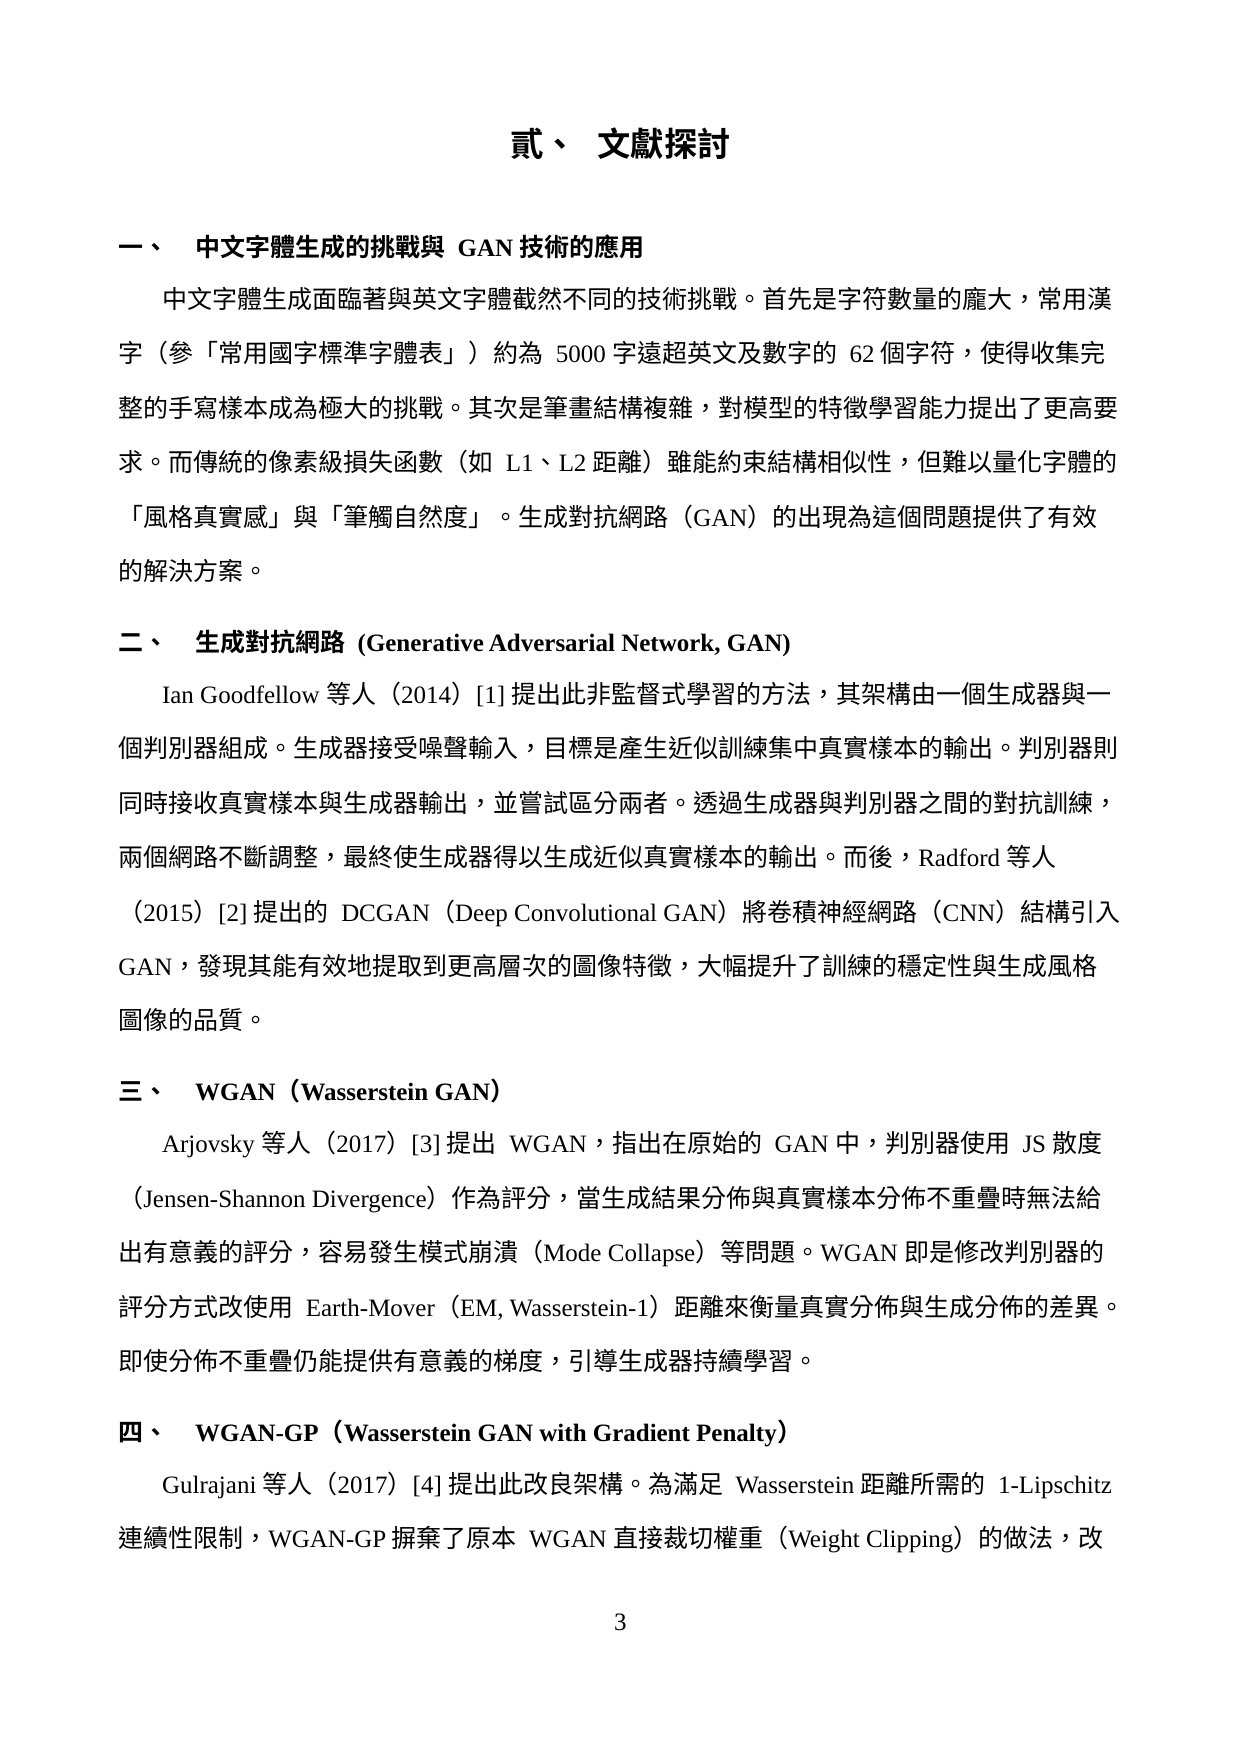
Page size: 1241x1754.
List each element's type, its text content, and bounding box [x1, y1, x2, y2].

text Ian Goodfellow 等人（2014）[1] 提出此非監督式學習的方法，其架構由一個生成器與一個判別器組成。生成器接受噪聲輸入，目標是產生近似訓練集中真實樣本的輸出。判別器則同時接收真實樣本與生成器輸出，並嘗試區分兩者。透過生成器與判別器之間的對抗訓練，兩個網路不斷調整，最終使生成器得以生成近似真實樣本的輸出。而後，Radford 等人（2015）[2] 提出的 DCGAN（Deep Convolutional GAN）將卷積神經網路（CNN）結構引入 GAN，發現其能有效地提取到更高層次的圖像特徵，大幅提升了訓練的穩定性與生成風格圖像的品質。 [118, 674, 1122, 1037]
subtitle 中文字體生成的挑戰與 GAN 技術的應用 [118, 227, 1122, 263]
text Arjovsky 等人（2017）[3] 提出 WGAN，指出在原始的 GAN 中，判別器使用 JS 散度（Jensen-Shannon Divergence）作為評分，當生成結果分佈與真實樣本分佈不重疊時無法給出有意義的評分，容易發生模式崩潰（Mode Collapse）等問題。WGAN 即是修改判別器的評分方式改使用 Earth-Mover（EM, Wasserstein-1）距離來衡量真實分佈與生成分佈的差異。即使分佈不重疊仍能提供有意義的梯度，引導生成器持續學習。 [118, 1124, 1122, 1378]
text 中文字體生成面臨著與英文字體截然不同的技術挑戰。首先是字符數量的龐大，常用漢字（參「常用國字標準字體表」）約為 5000 字遠超英文及數字的 62 個字符，使得收集完整的手寫樣本成為極大的挑戰。其次是筆畫結構複雜，對模型的特徵學習能力提出了更高要求。而傳統的像素級損失函數（如 L1、L2 距離）雖能約束結構相似性，但難以量化字體的「風格真實感」與「筆觸自然度」。生成對抗網路（GAN）的出現為這個問題提供了有效的解決方案。 [118, 279, 1122, 588]
subtitle 文獻探討 [118, 118, 1122, 166]
subtitle 生成對抗網路 (Generative Adversarial Network, GAN) [118, 622, 1122, 658]
text Gulrajani 等人（2017）[4] 提出此改良架構。為滿足 Wasserstein 距離所需的 1-Lipschitz 連續性限制，WGAN-GP 摒棄了原本 WGAN 直接裁切權重（Weight Clipping）的做法，改 [118, 1464, 1122, 1555]
subtitle WGAN-GP（Wasserstein GAN with Gradient Penalty） [118, 1412, 1122, 1448]
subtitle WGAN（Wasserstein GAN） [118, 1071, 1122, 1108]
